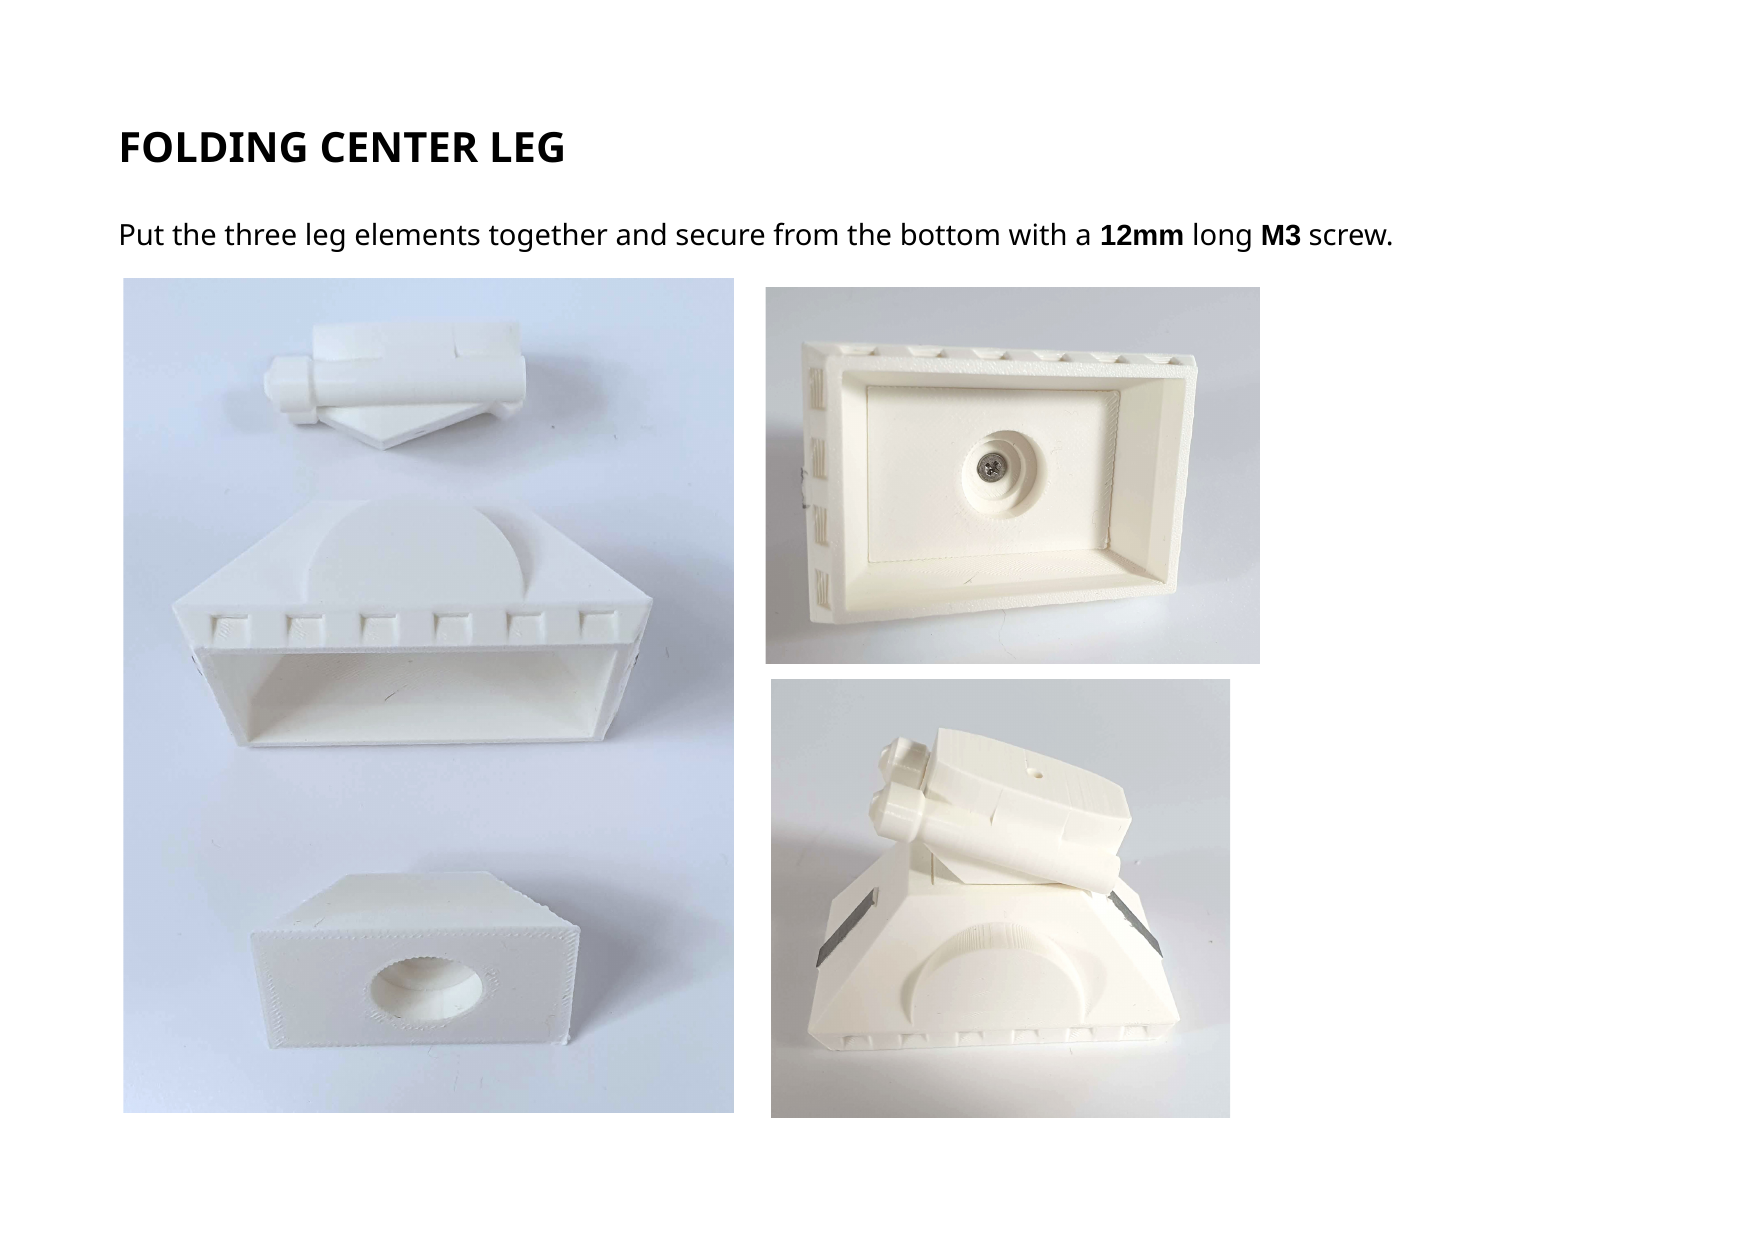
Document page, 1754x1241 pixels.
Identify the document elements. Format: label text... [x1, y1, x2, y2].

picture [765, 287, 1260, 664]
picture [123, 278, 734, 1113]
text Put the three leg elements together and secure from the bottom with a 12mm long M3 screw. [118, 214, 1636, 254]
picture [771, 679, 1231, 1118]
text FOLDING CENTER LEG [118, 118, 1636, 175]
